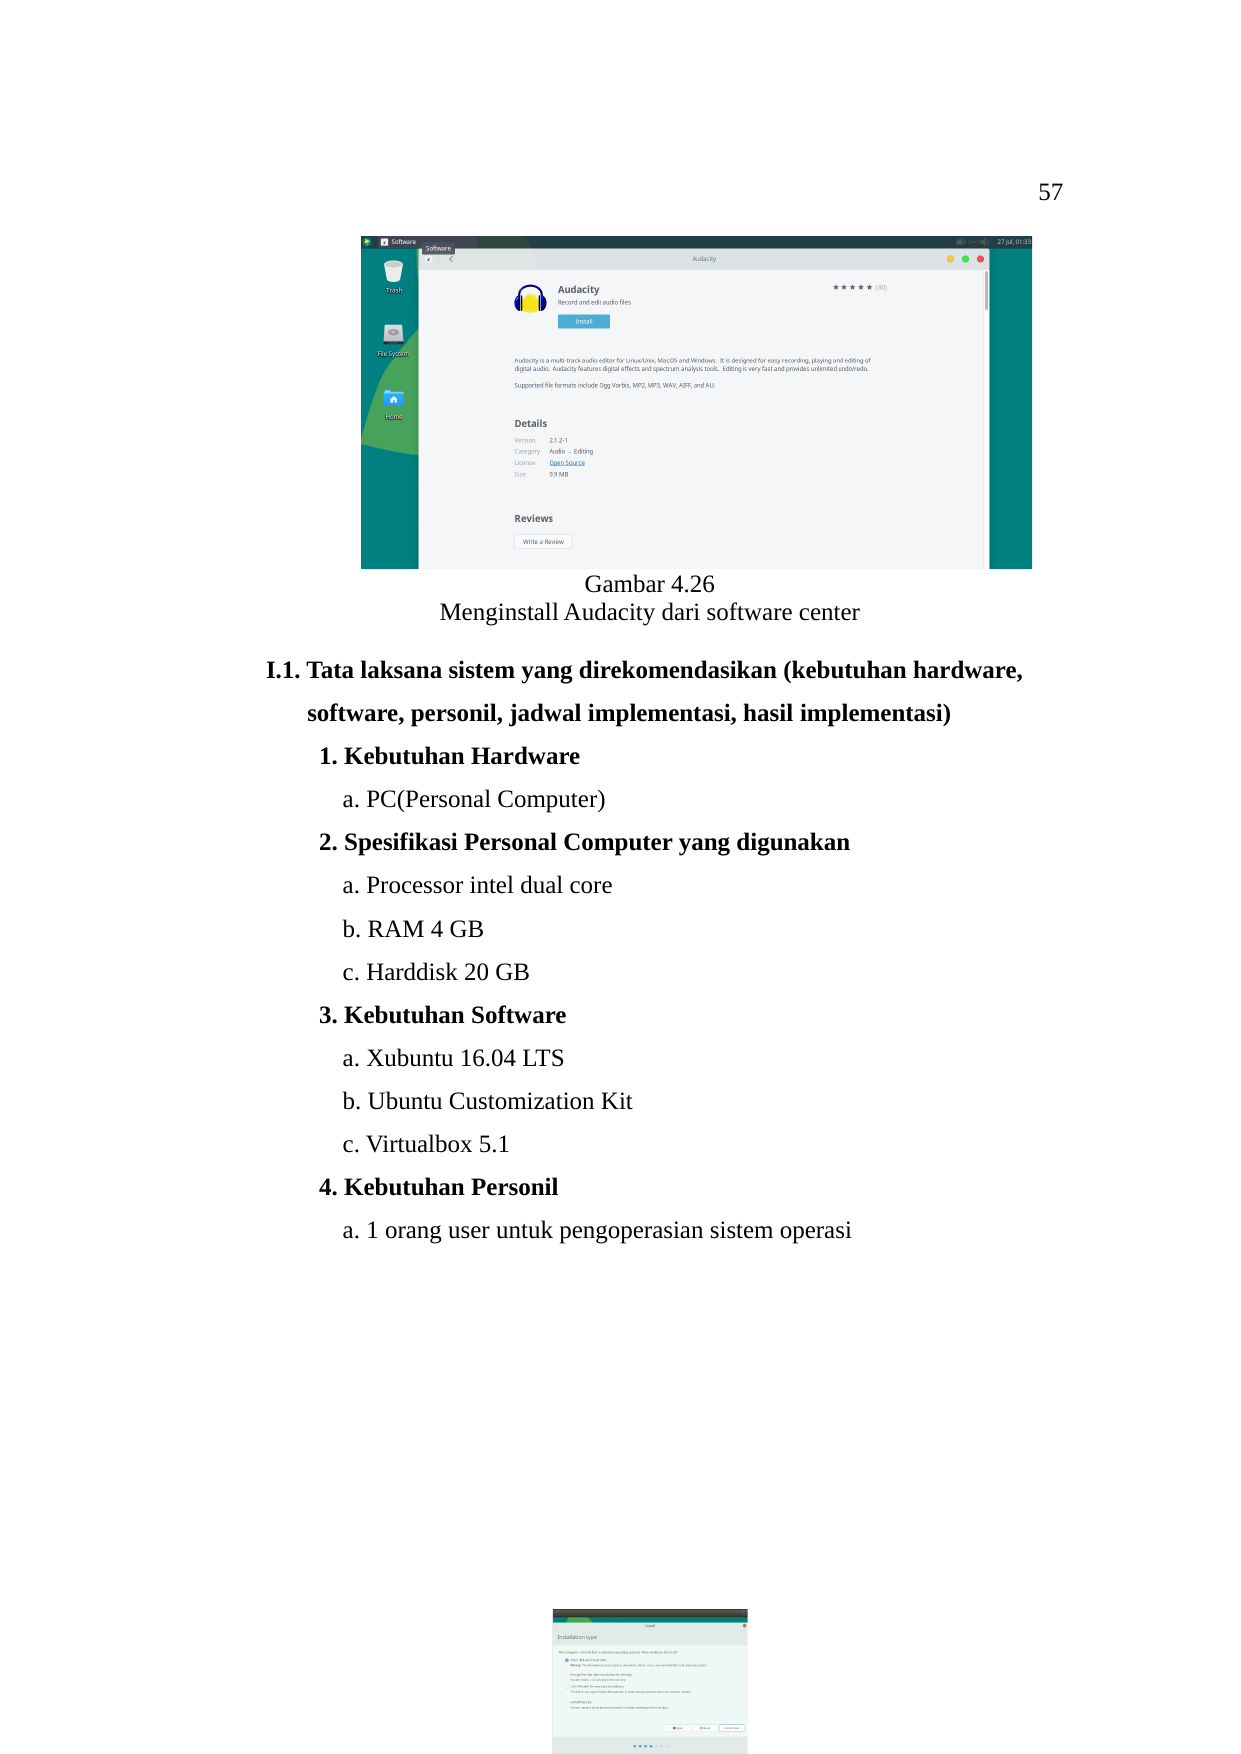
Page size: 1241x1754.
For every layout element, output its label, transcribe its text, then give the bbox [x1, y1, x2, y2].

picture [361, 236, 1033, 569]
text a. Xubuntu 16.04 LTS [342, 1043, 1063, 1072]
text b. RAM 4 GB [342, 914, 1063, 942]
text a. 1 orang user untuk pengoperasian sistem operasi [342, 1216, 1063, 1244]
text c. Harddisk 20 GB [342, 957, 1063, 986]
picture [552, 1609, 748, 1754]
text a. PC(Personal Computer) [342, 784, 1063, 813]
text c. Virtualbox 5.1 [342, 1129, 1063, 1158]
text b. Ubuntu Customization Kit [342, 1086, 1063, 1115]
text 4. Kebutuhan Personil [319, 1172, 1063, 1201]
text a. Processor intel dual core [342, 871, 1063, 899]
text Gambar 4.26 [236, 236, 1063, 597]
text 3. Kebutuhan Software [319, 1000, 1063, 1029]
text 2. Spesifikasi Personal Computer yang digunakan [319, 827, 1063, 856]
text I.1. Tata laksana sistem yang direkomendasikan (kebutuhan hardware, software, personil, jadwal implementasi, hasil implementasi) [266, 655, 1063, 727]
text Menginstall Audacity dari software center [236, 597, 1063, 626]
text 1. Kebutuhan Hardware [319, 741, 1063, 770]
